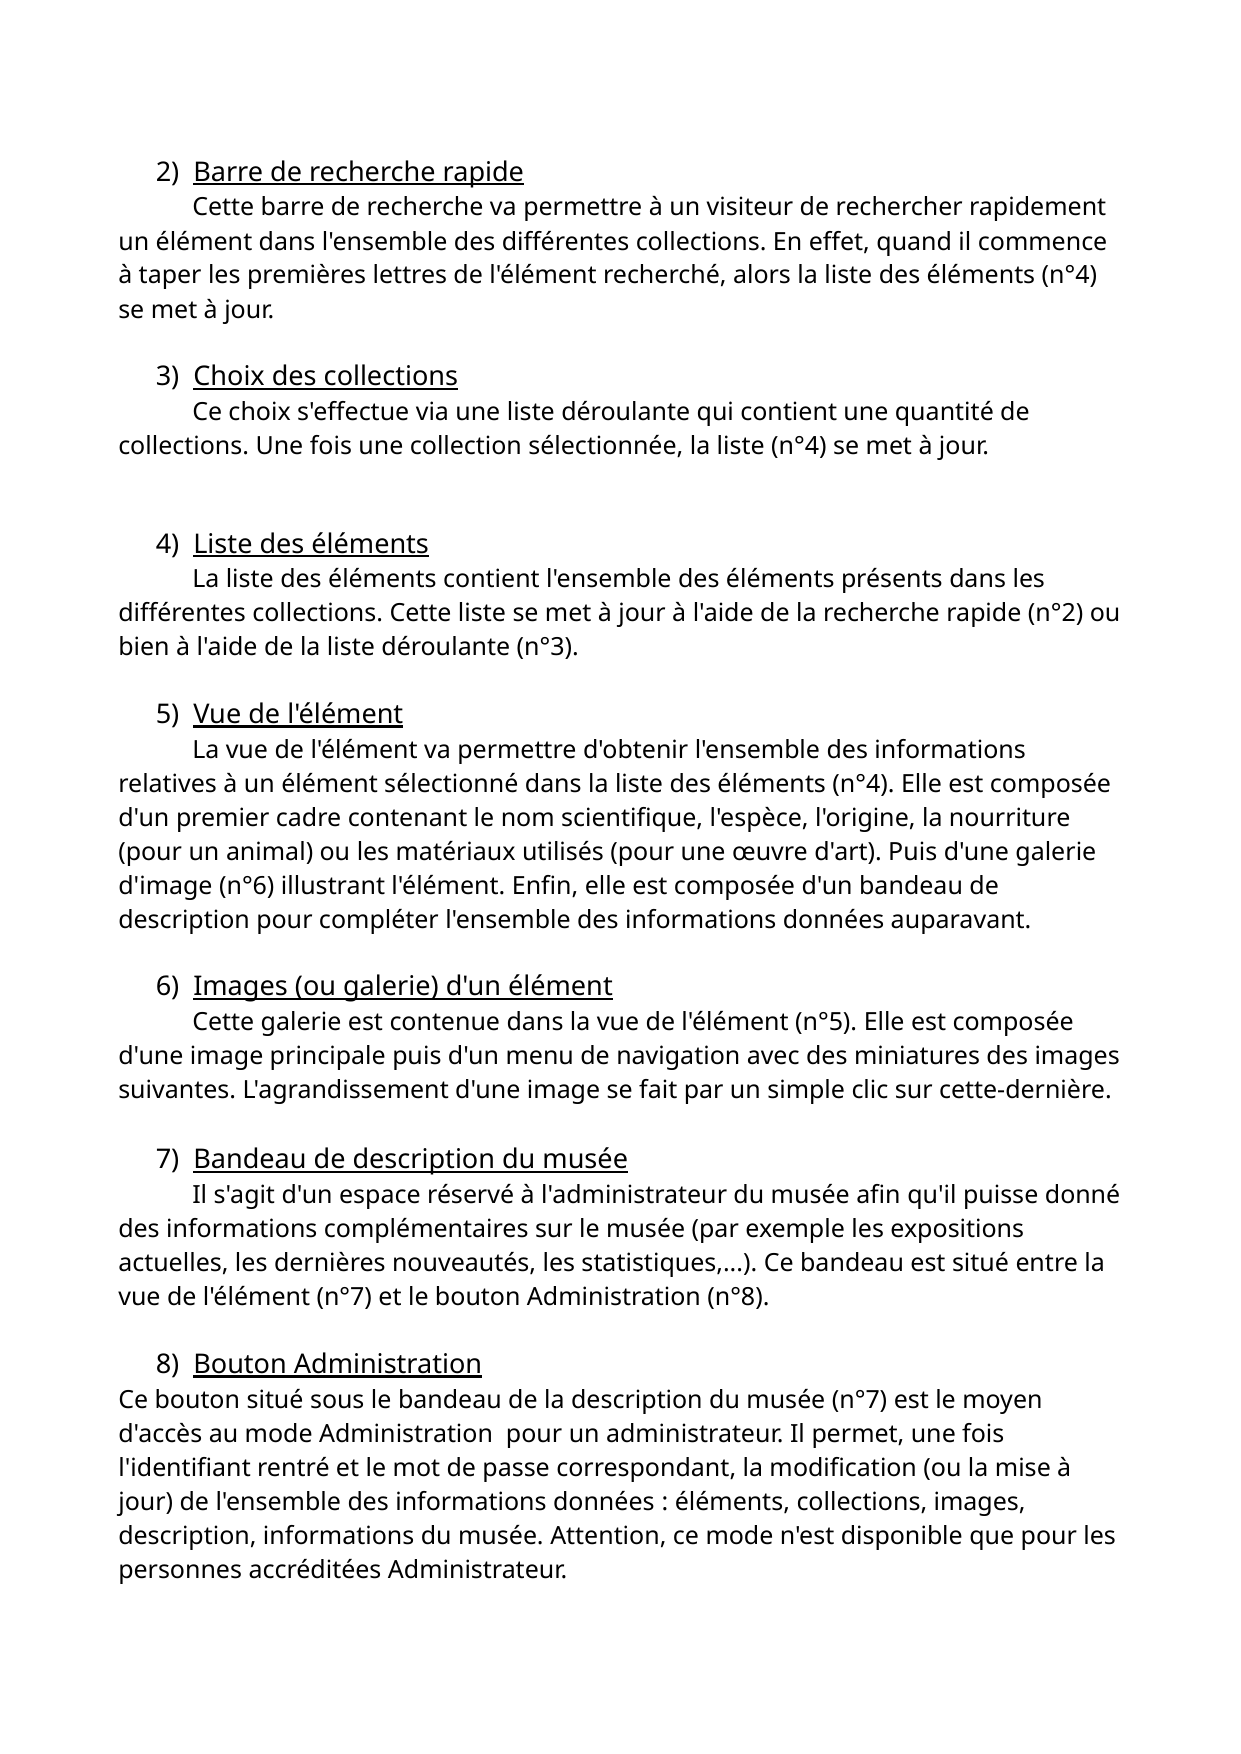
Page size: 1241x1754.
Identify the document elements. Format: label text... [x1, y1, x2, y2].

list Images (ou galerie) d'un élément [156, 967, 1122, 1004]
list Bouton Administration [156, 1344, 1122, 1381]
text Ce bouton situé sous le bandeau de la description du musée (n°7) est le moyen d'accès au mode Administration pour un administrateur. Il permet, une fois l'identifiant rentré et le mot de passe correspondant, la modification (ou la mise à jour) de l'ensemble des informations données : éléments, collections, images, description, informations du musée. Attention, ce mode n'est disponible que pour les personnes accréditées Administrateur. [118, 1381, 1122, 1586]
text Cette barre de recherche va permettre à un visiteur de rechercher rapidement un élément dans l'ensemble des différentes collections. En effet, quand il commence à taper les premières lettres de l'élément recherché, alors la liste des éléments (n°4) se met à jour. [118, 189, 1122, 325]
list Liste des éléments [156, 524, 1122, 561]
list Vue de l'élément [156, 694, 1122, 731]
text Il s'agit d'un espace réservé à l'administrateur du musée afin qu'il puisse donné des informations complémentaires sur le musée (par exemple les expositions actuelles, les dernières nouveautés, les statistiques,...). Ce bandeau est situé entre la vue de l'élément (n°7) et le bouton Administration (n°8). [118, 1177, 1122, 1313]
text La liste des éléments contient l'ensemble des éléments présents dans les différentes collections. Cette liste se met à jour à l'aide de la recherche rapide (n°2) ou bien à l'aide de la liste déroulante (n°3). [118, 561, 1122, 663]
text La vue de l'élément va permettre d'obtenir l'ensemble des informations relatives à un élément sélectionné dans la liste des éléments (n°4). Elle est composée d'un premier cadre contenant le nom scientifique, l'espèce, l'origine, la nourriture (pour un animal) ou les matériaux utilisés (pour une œuvre d'art). Puis d'une galerie d'image (n°6) illustrant l'élément. Enfin, elle est composée d'un bandeau de description pour compléter l'ensemble des informations données auparavant. [118, 731, 1122, 936]
list Bandeau de description du musée [156, 1140, 1122, 1177]
text Ce choix s'effectue via une liste déroulante qui contient une quantité de collections. Une fois une collection sélectionnée, la liste (n°4) se met à jour. [118, 393, 1122, 462]
text Cette galerie est contenue dans la vue de l'élément (n°5). Elle est composée d'une image principale puis d'un menu de navigation avec des miniatures des images suivantes. L'agrandissement d'une image se fait par un simple clic sur cette-dernière. [118, 1004, 1122, 1106]
list Choix des collections [156, 357, 1122, 393]
list Barre de recherche rapide [156, 152, 1122, 189]
